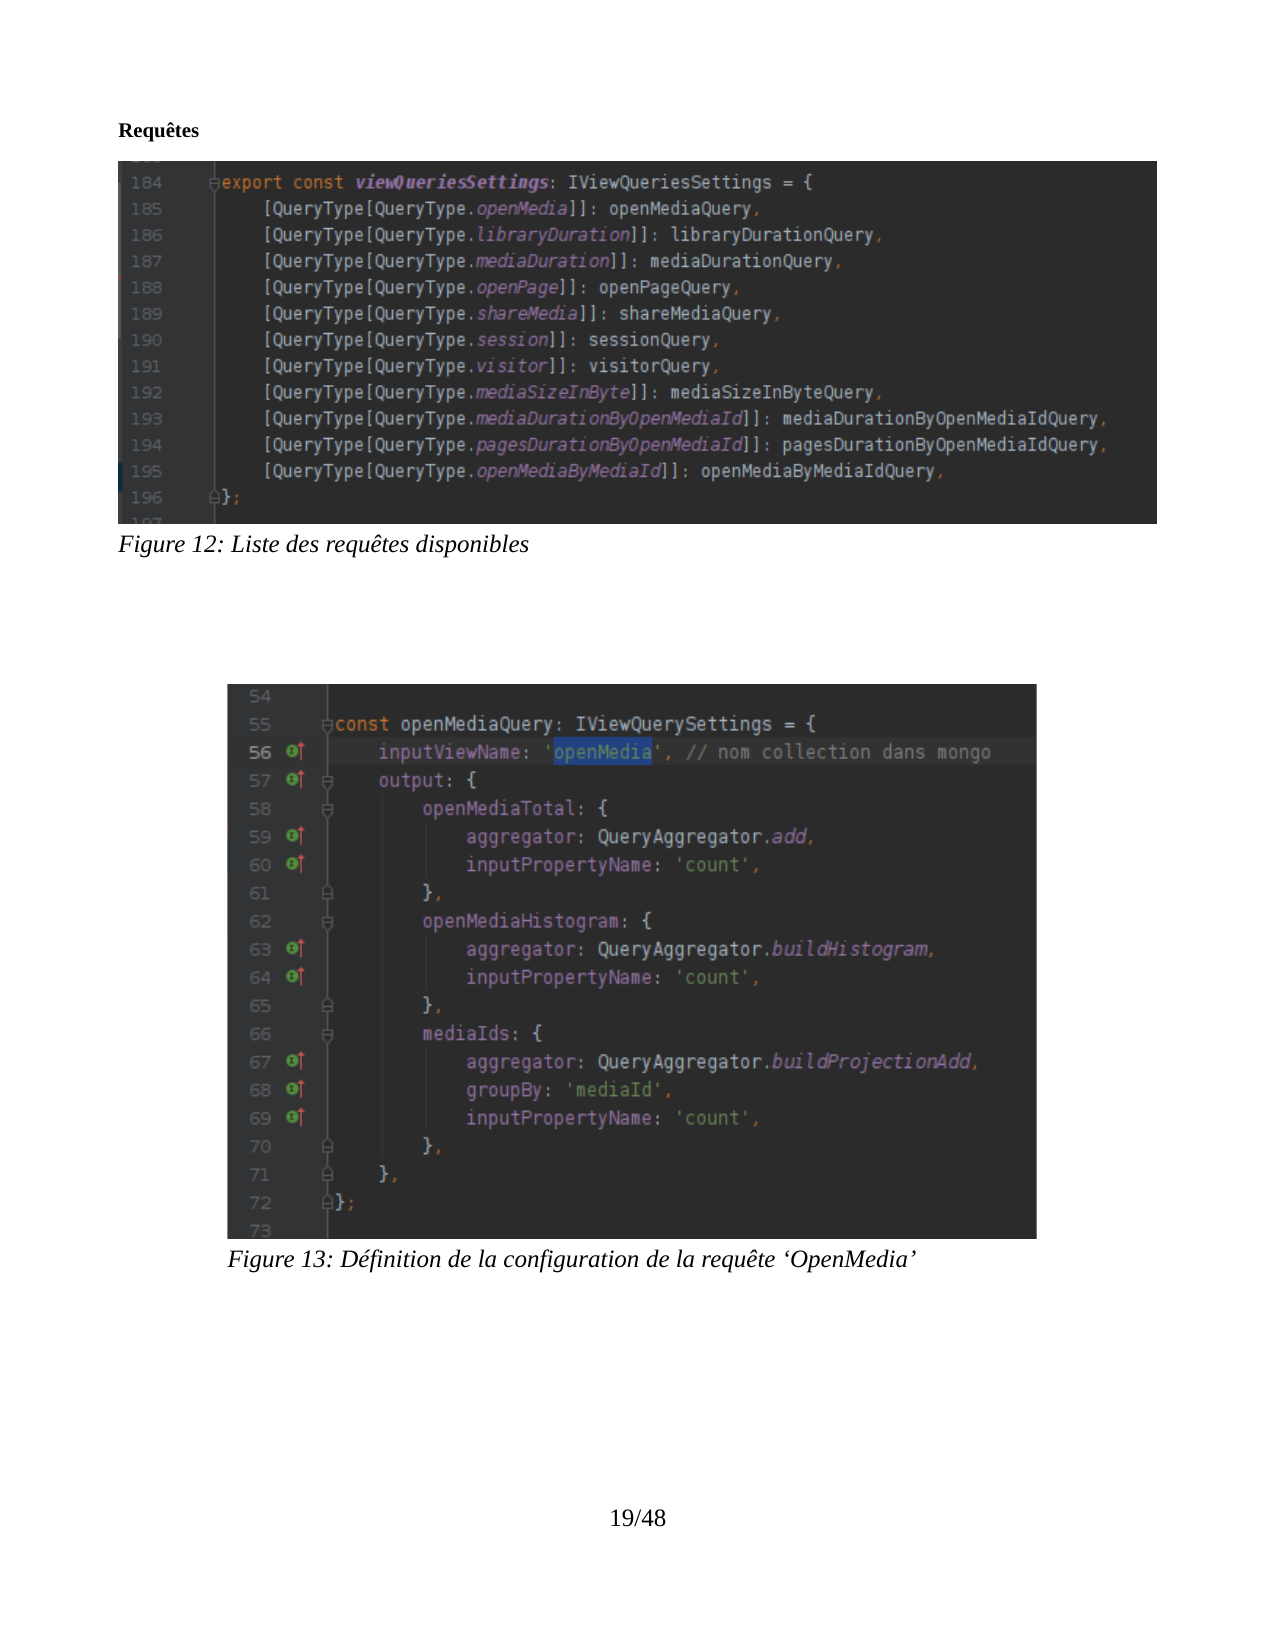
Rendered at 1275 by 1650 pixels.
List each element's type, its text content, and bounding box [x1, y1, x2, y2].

picture [118, 161, 1157, 524]
text Figure 12: Liste des requêtes disponibles [118, 524, 1157, 558]
picture [227, 684, 1037, 1239]
text Figure 13: Définition de la configuration de la requête ‘OpenMedia’ [227, 1239, 1037, 1273]
subtitle Requêtes [118, 118, 1157, 142]
